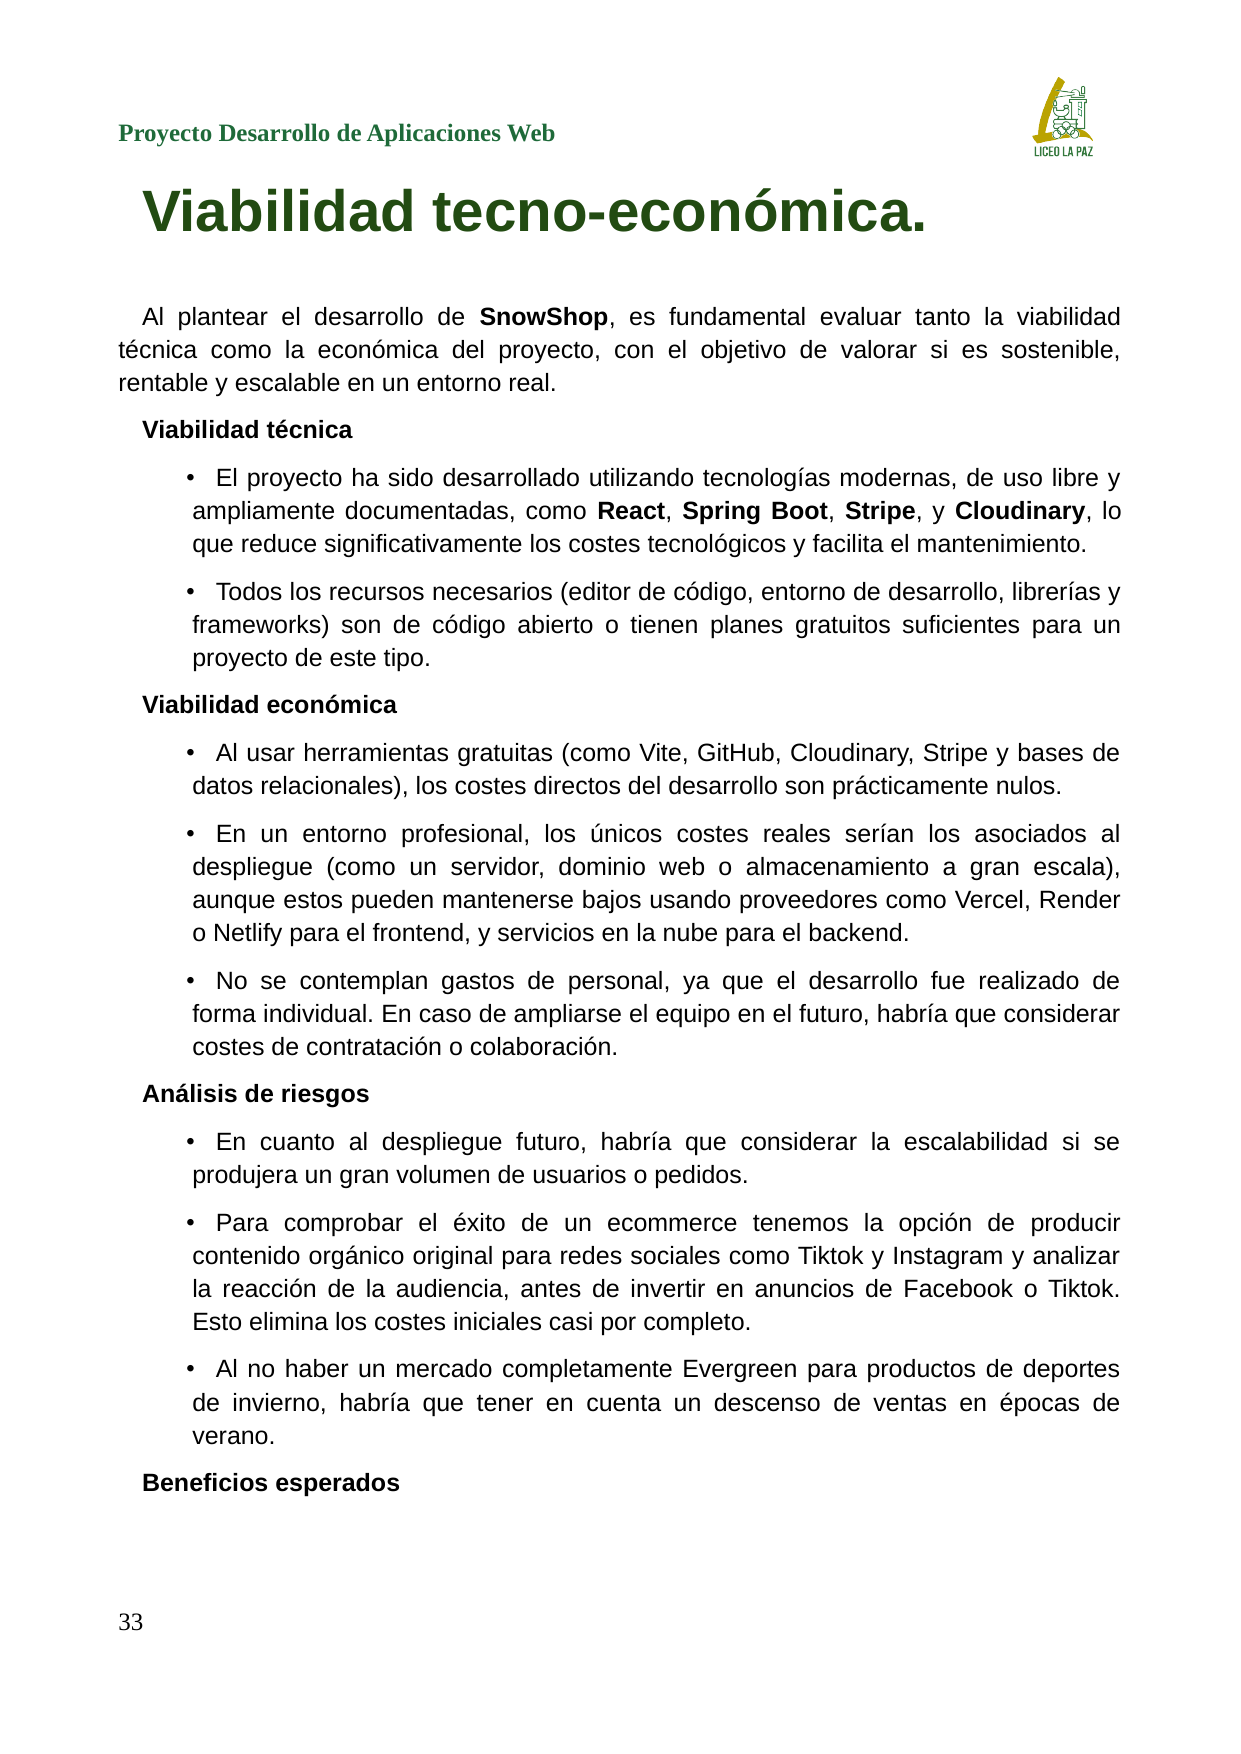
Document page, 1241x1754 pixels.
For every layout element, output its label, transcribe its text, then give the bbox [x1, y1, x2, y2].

list No se contemplan gastos de personal, ya que el desarrollo fue realizado de forma individual. En caso de ampliarse el equipo en el futuro, habría que considerar costes de contratación o colaboración. [162, 966, 1122, 1061]
text Viabilidad técnica [118, 415, 1122, 444]
list Al usar herramientas gratuitas (como Vite, GitHub, Cloudinary, Stripe y bases de datos relacionales), los costes directos del desarrollo son prácticamente nulos. [162, 738, 1122, 800]
subtitle Viabilidad tecno-económica. [118, 177, 1122, 244]
list En cuanto al despliegue futuro, habría que considerar la escalabilidad si se produjera un gran volumen de usuarios o pedidos. [162, 1127, 1122, 1189]
list En un entorno profesional, los únicos costes reales serían los asociados al despliegue (como un servidor, dominio web o almacenamiento a gran escala), aunque estos pueden mantenerse bajos usando proveedores como Vercel, Render o Netlify para el frontend, y servicios en la nube para el backend. [162, 819, 1122, 947]
picture [1025, 70, 1100, 165]
text Al plantear el desarrollo de SnowShop, es fundamental evaluar tanto la viabilidad técnica como la económica del proyecto, con el objetivo de valorar si es sostenible, rentable y escalable en un entorno real. [118, 302, 1122, 397]
list El proyecto ha sido desarrollado utilizando tecnologías modernas, de uso libre y ampliamente documentadas, como React, Spring Boot, Stripe, y Cloudinary, lo que reduce significativamente los costes tecnológicos y facilita el mantenimiento. [162, 463, 1122, 558]
list Para comprobar el éxito de un ecommerce tenemos la opción de producir contenido orgánico original para redes sociales como Tiktok y Instagram y analizar la reacción de la audiencia, antes de invertir en anuncios de Facebook o Tiktok. Esto elimina los costes iniciales casi por completo. [162, 1208, 1122, 1336]
text Beneficios esperados [118, 1468, 1122, 1497]
text Análisis de riesgos [118, 1079, 1122, 1108]
list Todos los recursos necesarios (editor de código, entorno de desarrollo, librerías y frameworks) son de código abierto o tienen planes gratuitos suficientes para un proyecto de este tipo. [162, 577, 1122, 672]
text Viabilidad económica [118, 691, 1122, 719]
list Al no haber un mercado completamente Evergreen para productos de deportes de invierno, habría que tener en cuenta un descenso de ventas en épocas de verano. [162, 1354, 1122, 1449]
